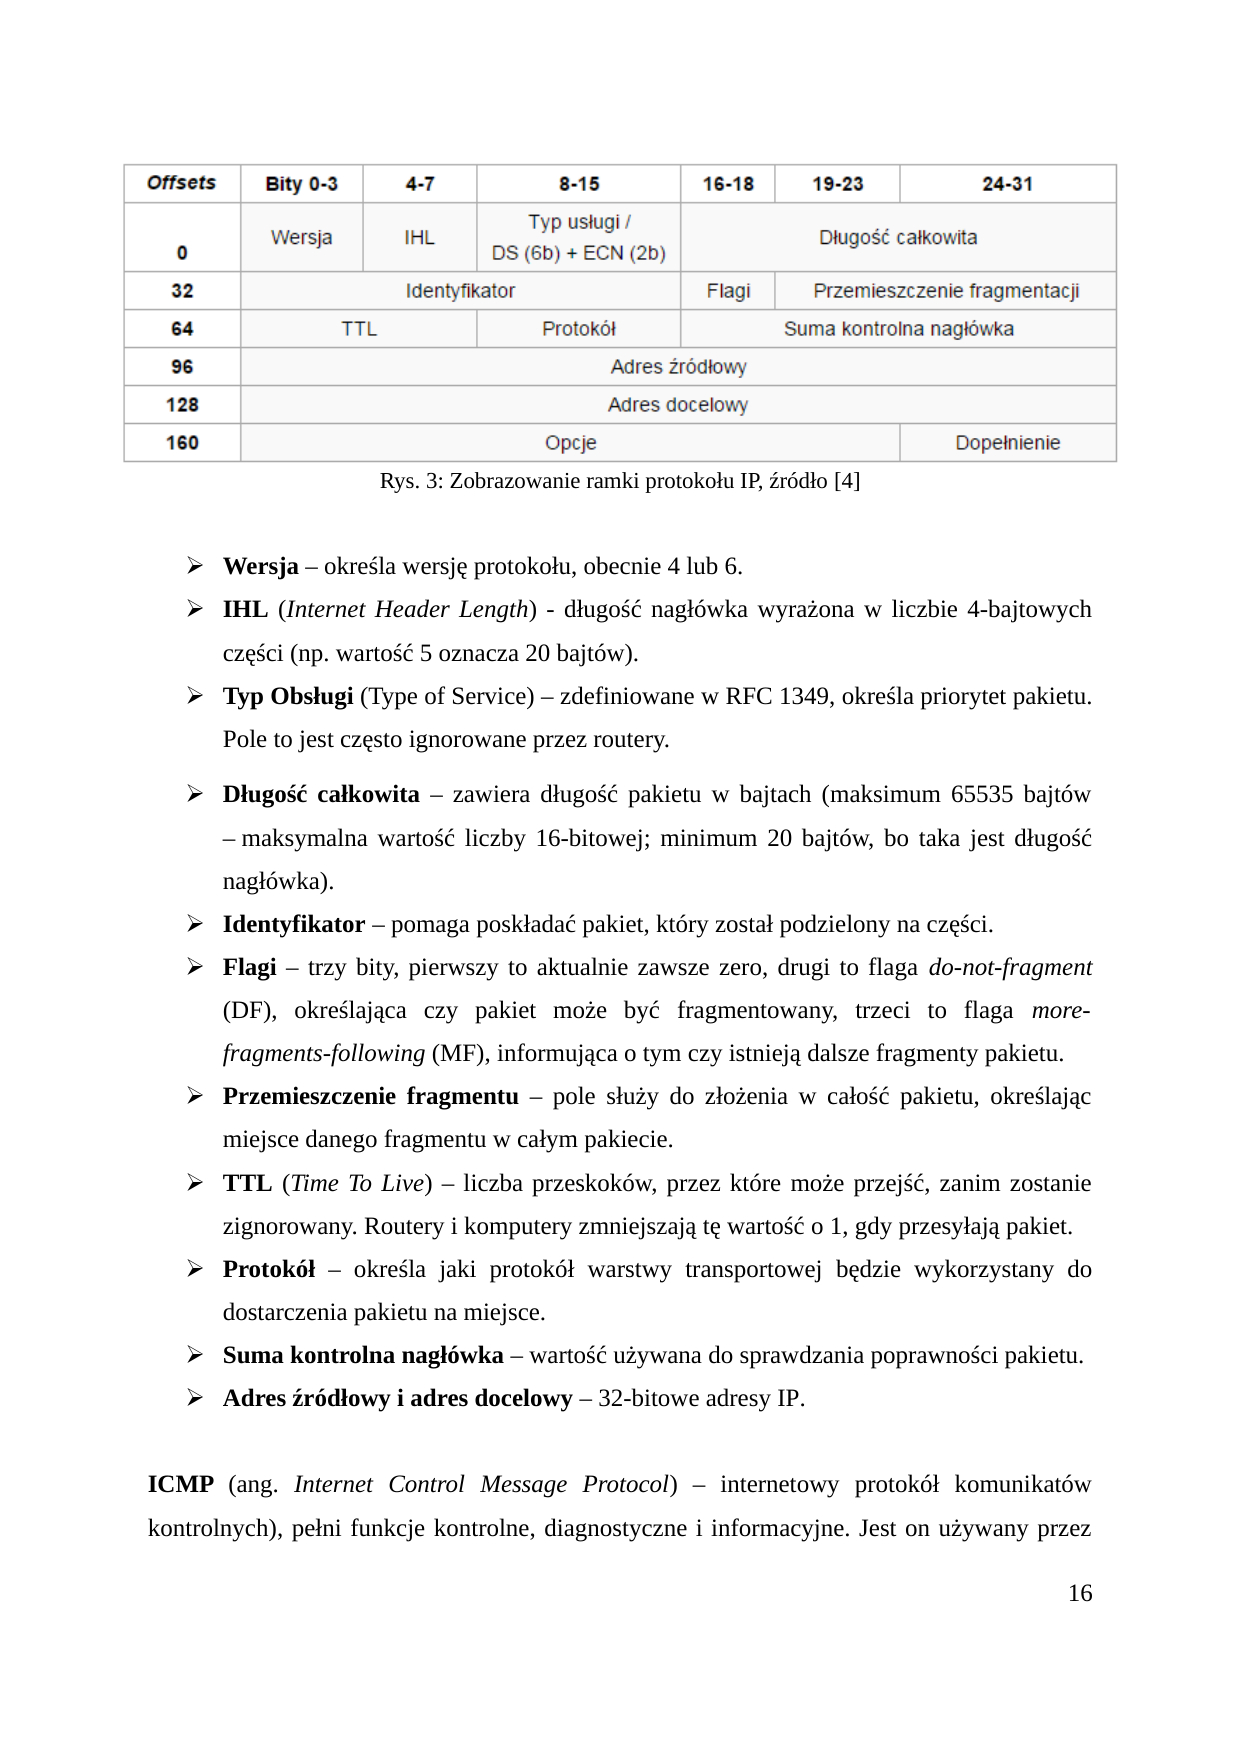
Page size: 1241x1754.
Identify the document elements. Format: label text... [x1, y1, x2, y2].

list Identyfikator – pomaga poskładać pakiet, który został podzielony na części. [185, 909, 1093, 938]
list IHL (Internet Header Length) - długość nagłówka wyrażona w liczbie 4-bajtowych części (np. wartość 5 oznacza 20 bajtów). [185, 594, 1093, 666]
list Długość całkowita – zawiera długość pakietu w bajtach (maksimum 65535 bajtów – maksymalna wartość liczby 16-bitowej; minimum 20 bajtów, bo taka jest długość nagłówka). [185, 779, 1093, 894]
list Adres źródłowy i adres docelowy – 32-bitowe adresy IP. [185, 1383, 1093, 1412]
list Wersja – określa wersję protokołu, obecnie 4 lub 6. [185, 551, 1093, 580]
list Suma kontrolna nagłówka – wartość używana do sprawdzania poprawności pakietu. [185, 1340, 1093, 1369]
list Protokół – określa jaki protokół warstwy transportowej będzie wykorzystany do dostarczenia pakietu na miejsce. [185, 1254, 1093, 1326]
list TTL (Time To Live) – liczba przeskoków, przez które może przejść, zanim zostanie zignorowany. Routery i komputery zmniejszają tę wartość o 1, gdy przesyłają pakiet. [185, 1168, 1093, 1239]
text Rys. 3: Zobrazowanie ramki protokołu IP, źródło [4] [118, 468, 1122, 494]
picture [118, 160, 1123, 468]
list Flagi – trzy bity, pierwszy to aktualnie zawsze zero, drugi to flaga do-not-fragment (DF), określająca czy pakiet może być fragmentowany, trzeci to flaga more-fragments-following (MF), informująca o tym czy istnieją dalsze fragmenty pakietu. [185, 952, 1093, 1067]
list Typ Obsługi (Type of Service) – zdefiniowane w RFC 1349, określa priorytet pakietu. Pole to jest często ignorowane przez routery. [185, 681, 1093, 753]
list Przemieszczenie fragmentu – pole służy do złożenia w całość pakietu, określając miejsce danego fragmentu w całym pakiecie. [185, 1081, 1093, 1153]
text ICMP (ang. Internet Control Message Protocol) – internetowy protokół komunikatów kontrolnych), pełni funkcje kontrolne, diagnostyczne i informacyjne. Jest on używany przez [148, 1469, 1093, 1541]
